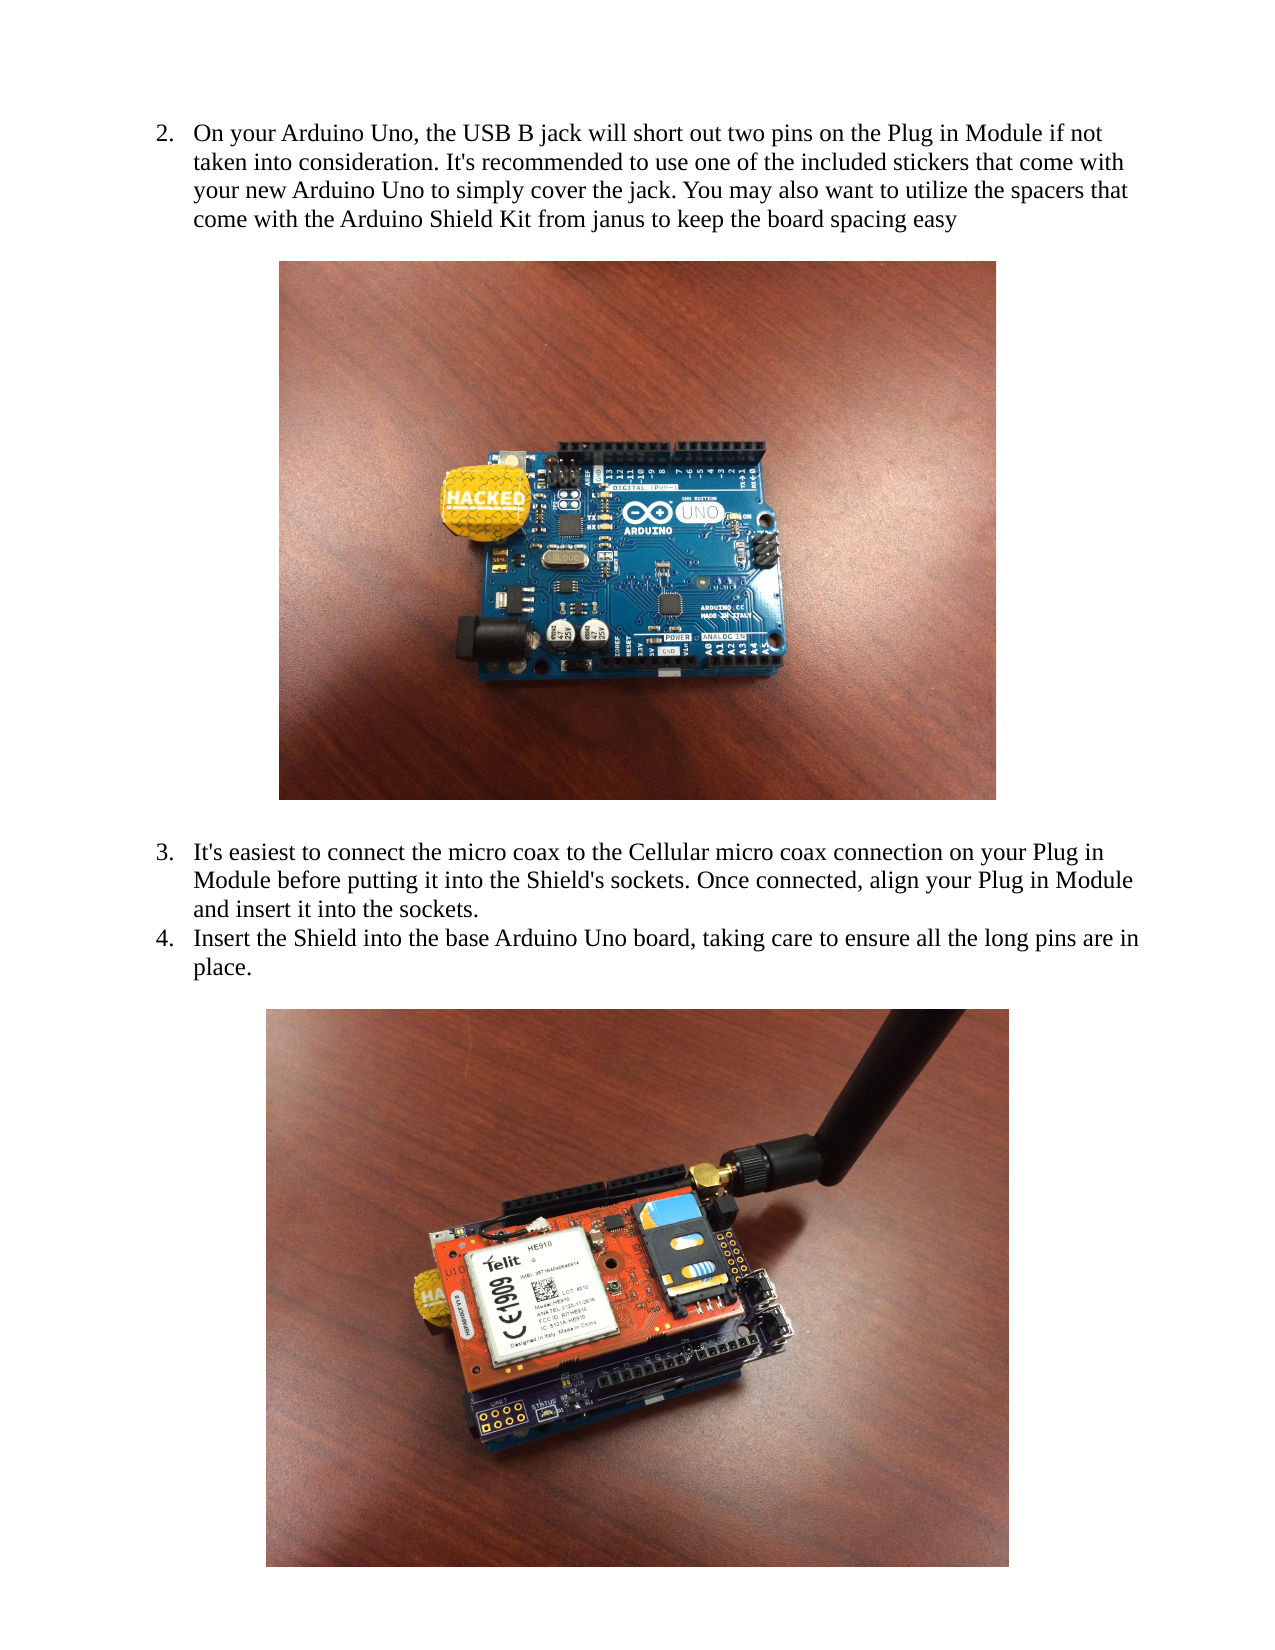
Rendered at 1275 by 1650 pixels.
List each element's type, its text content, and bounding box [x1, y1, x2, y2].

picture [266, 1009, 1009, 1567]
list It's easiest to connect the micro coax to the Cellular micro coax connection on your Plug in Module before putting it into the Shield's sockets. Once connected, align your Plug in Module and insert it into the sockets. [156, 837, 1157, 923]
list On your Arduino Uno, the USB B jack will short out two pins on the Plug in Module if not taken into consideration. It's recommended to use one of the included stickers that come with your new Arduino Uno to simply cover the jack. You may also want to utilize the spacers that come with the Arduino Shield Kit from janus to keep the board spacing easy [156, 118, 1157, 233]
list Insert the Shield into the base Arduino Uno board, taking care to ensure all the long pins are in place. [156, 923, 1157, 981]
picture [279, 261, 997, 800]
